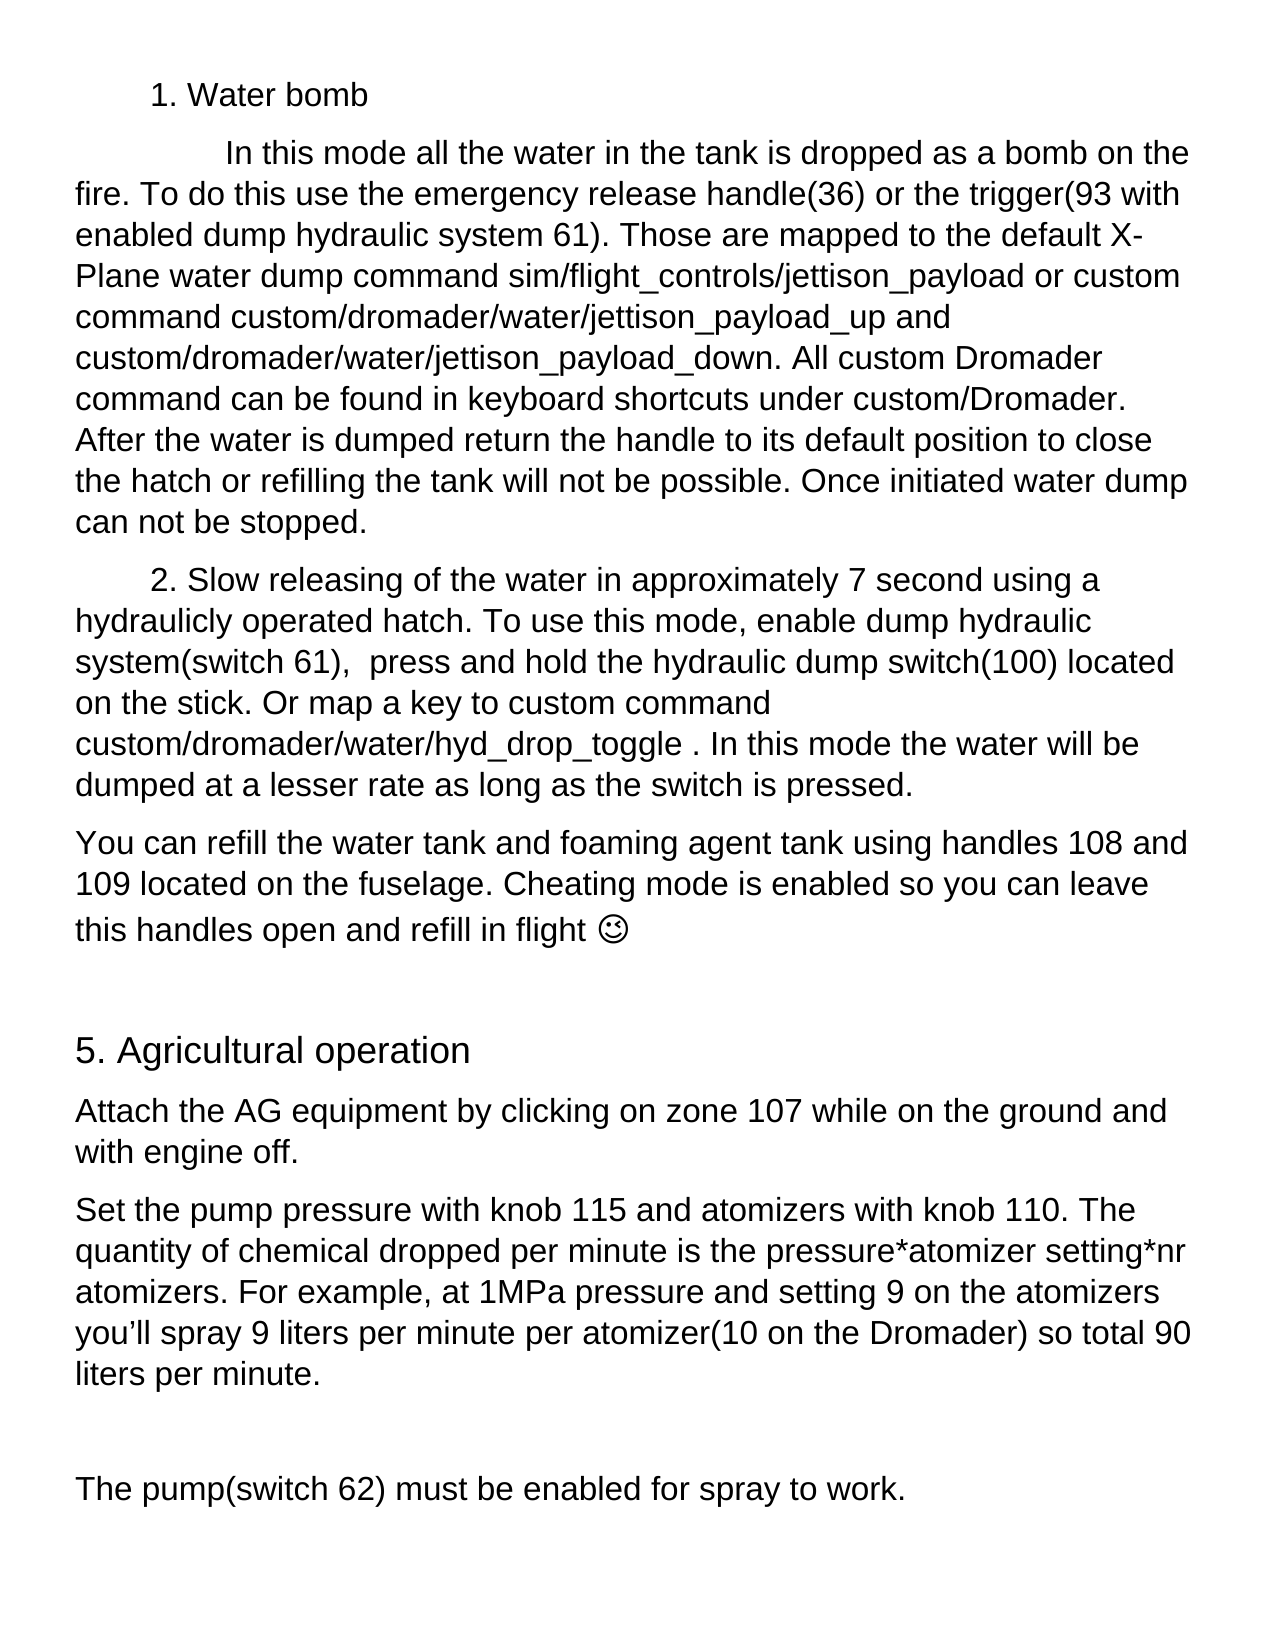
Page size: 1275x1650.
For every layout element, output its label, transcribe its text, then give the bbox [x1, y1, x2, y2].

text Attach the AG equipment by clicking on zone 107 while on the ground and with engine off. [75, 1091, 1200, 1170]
text 1. Water bomb [75, 75, 1200, 113]
text You can refill the water tank and foaming agent tank using handles 108 and 109 located on the fuselage. Cheating mode is enabled so you can leave this handles open and refill in flight 😉 [75, 823, 1200, 951]
text In this mode all the water in the tank is dropped as a bomb on the fire. To do this use the emergency release handle(36) or the trigger(93 with enabled dump hydraulic system 61). Those are mapped to the default X-Plane water dump command sim/flight_controls/jettison_payload or custom command custom/dromader/water/jettison_payload_up and custom/dromader/water/jettison_payload_down. All custom Dromader command can be found in keyboard shortcuts under custom/Dromader. After the water is dumped return the handle to its default position to close the hatch or refilling the tank will not be possible. Once initiated water dump can not be stopped. [75, 133, 1200, 541]
text Set the pump pressure with knob 115 and atomizers with knob 110. The quantity of chemical dropped per minute is the pressure*atomizer setting*nr atomizers. For example, at 1MPa pressure and setting 9 on the atomizers you’ll spray 9 liters per minute per atomizer(10 on the Dromader) so total 90 liters per minute. [75, 1190, 1200, 1392]
text 5. Agricultural operation [75, 1028, 1200, 1071]
text The pump(switch 62) must be enabled for spray to work. [75, 1469, 1200, 1508]
text 2. Slow releasing of the water in approximately 7 second using a hydraulicly operated hatch. To use this mode, enable dump hydraulic system(switch 61), press and hold the hydraulic dump switch(100) located on the stick. Or map a key to custom command custom/dromader/water/hyd_drop_toggle . In this mode the water will be dumped at a lesser rate as long as the switch is pressed. [75, 560, 1200, 803]
